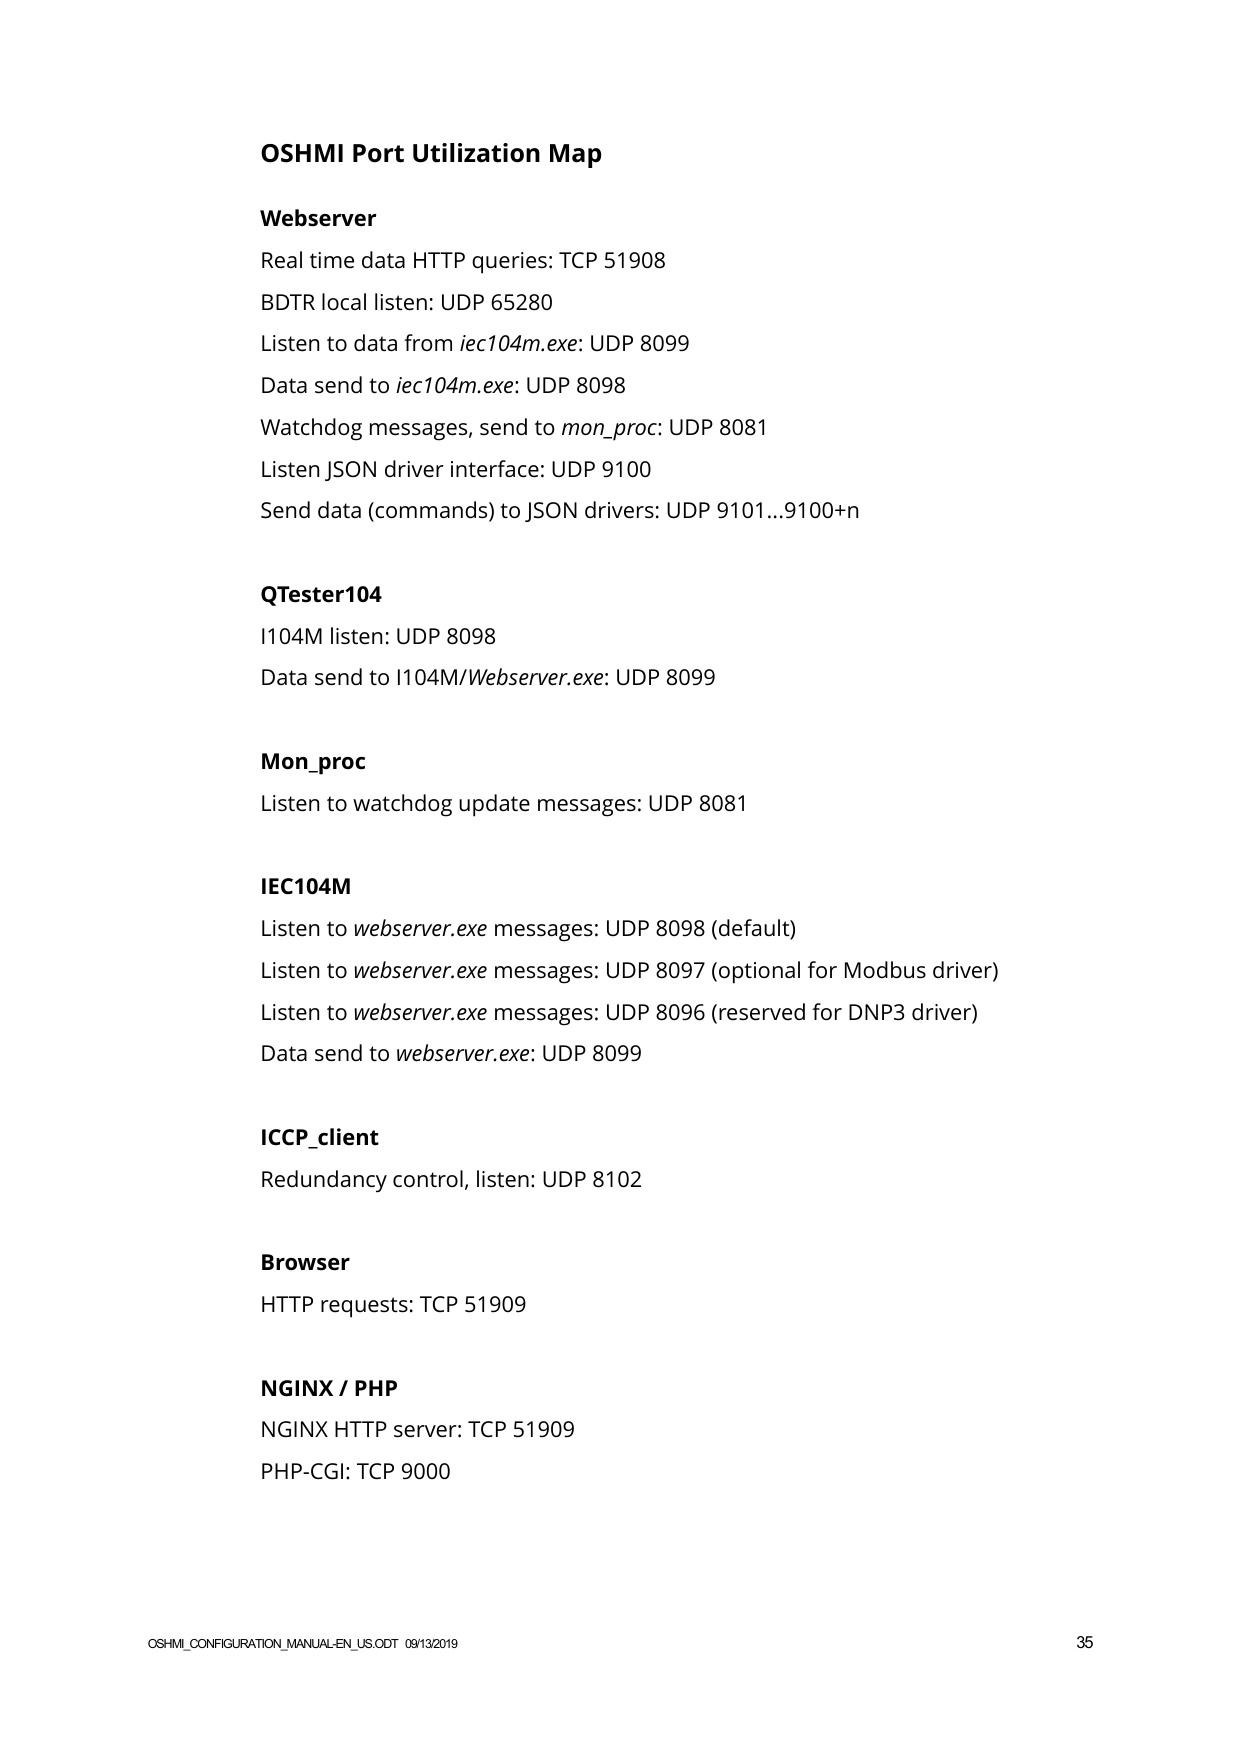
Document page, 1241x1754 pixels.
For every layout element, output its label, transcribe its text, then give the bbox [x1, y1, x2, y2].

text Listen to webserver.exe messages: UDP 8097 (optional for Modbus driver) [260, 955, 1093, 984]
text Redundancy control, listen: UDP 8102 [260, 1164, 1093, 1193]
text Listen JSON driver interface: UDP 9100 [260, 453, 1093, 483]
text I104M listen: UDP 8098 [260, 621, 1093, 650]
text Listen to data from iec104m.exe: UDP 8099 [260, 328, 1093, 358]
text Browser [260, 1247, 1093, 1277]
text Data send to iec104m.exe: UDP 8098 [260, 370, 1093, 400]
text Watchdog messages, send to mon_proc: UDP 8081 [260, 412, 1093, 442]
text ICCP_client [260, 1122, 1093, 1152]
text IEC104M [260, 871, 1093, 901]
text BDTR local listen: UDP 65280 [260, 286, 1093, 316]
subtitle OSHMI Port Utilization Map [260, 136, 1093, 170]
text Data send to webserver.exe: UDP 8099 [260, 1038, 1093, 1068]
text QTester104 [260, 579, 1093, 609]
text Real time data HTTP queries: TCP 51908 [260, 245, 1093, 274]
text Send data (commands) to JSON drivers: UDP 9101...9100+n [260, 495, 1093, 525]
text NGINX / PHP [260, 1372, 1093, 1402]
text Listen to watchdog update messages: UDP 8081 [260, 788, 1093, 817]
text NGINX HTTP server: TCP 51909 [260, 1414, 1093, 1444]
text HTTP requests: TCP 51909 [260, 1289, 1093, 1319]
text PHP-CGI: TCP 9000 [260, 1456, 1093, 1486]
text Data send to I104M/Webserver.exe: UDP 8099 [260, 662, 1093, 692]
text Listen to webserver.exe messages: UDP 8096 (reserved for DNP3 driver) [260, 997, 1093, 1026]
text Webserver [260, 203, 1093, 233]
text Mon_proc [260, 746, 1093, 776]
text Listen to webserver.exe messages: UDP 8098 (default) [260, 913, 1093, 943]
